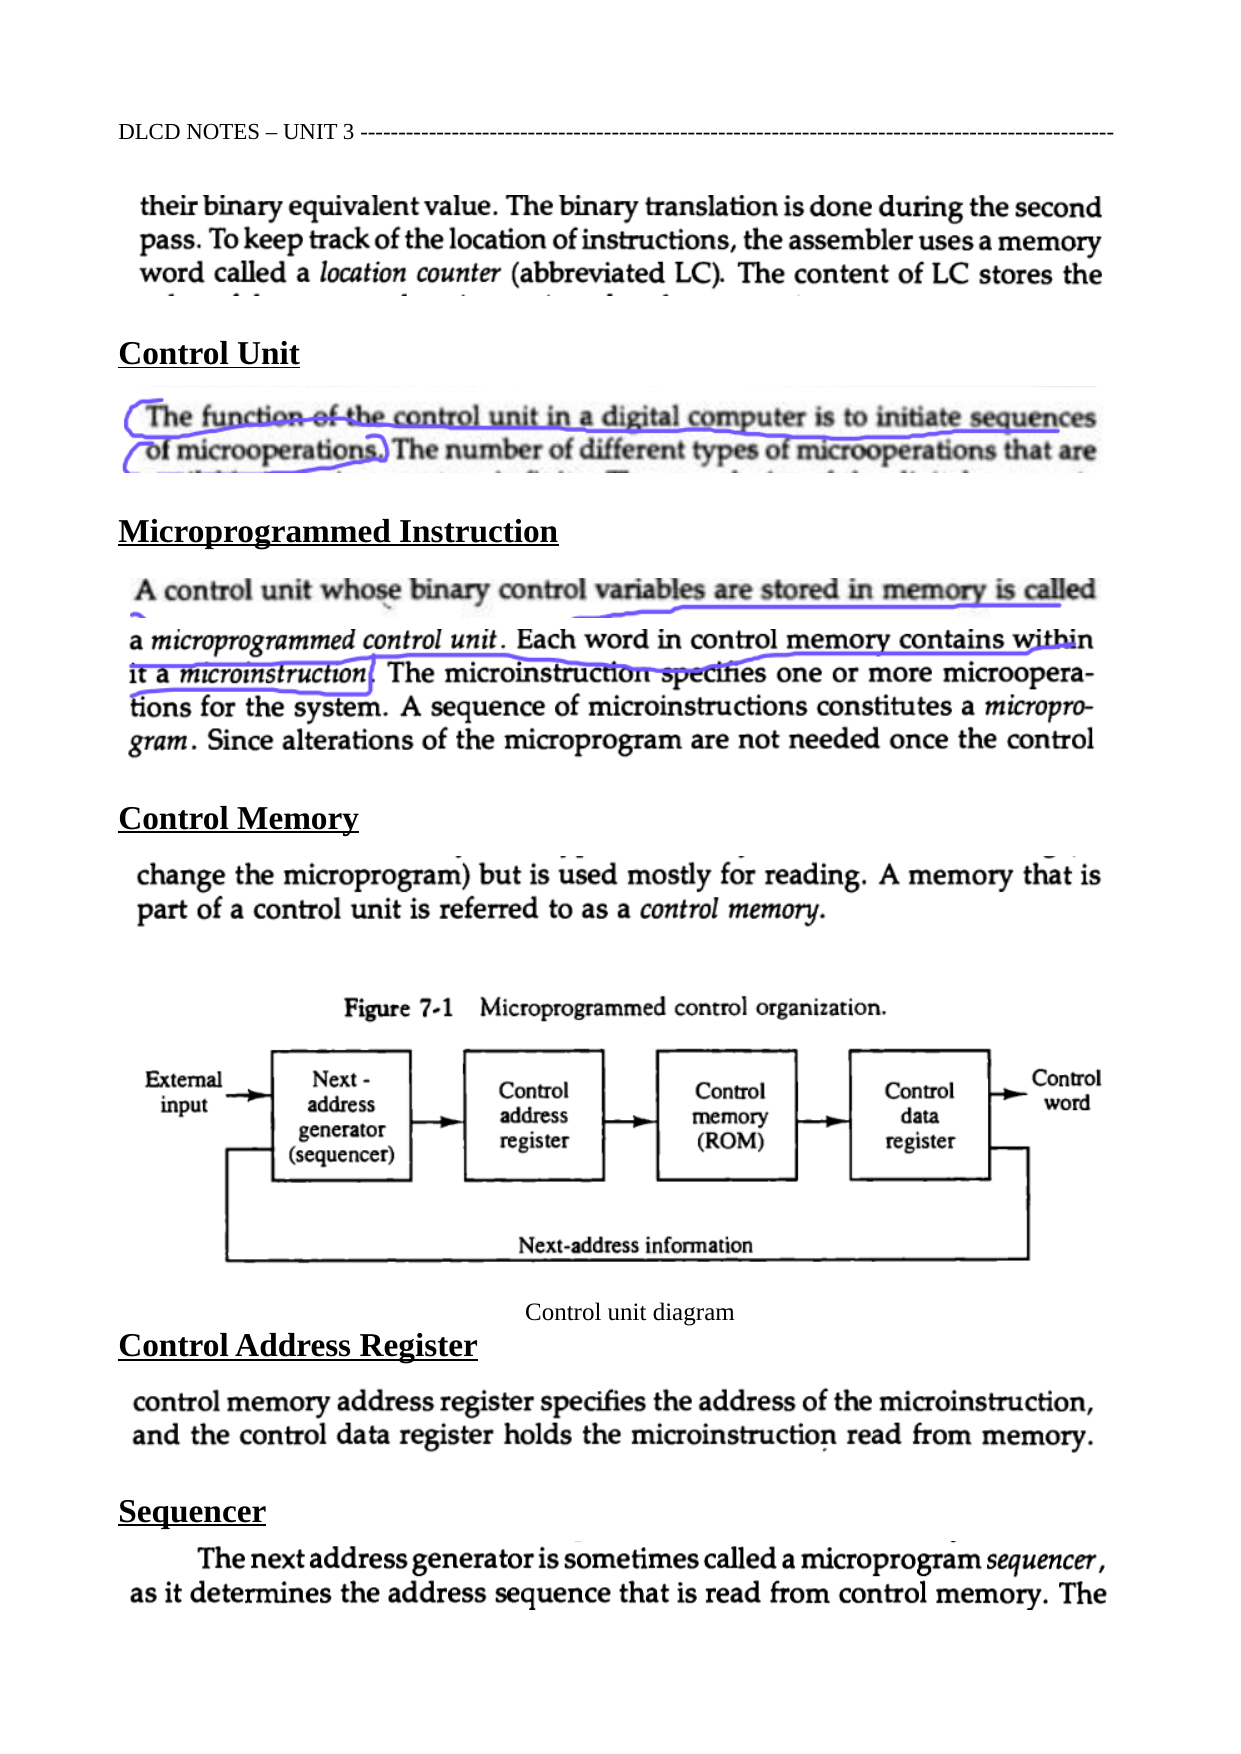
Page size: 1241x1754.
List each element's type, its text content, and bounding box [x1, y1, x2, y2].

text Control unit diagram [118, 966, 1122, 1326]
picture [114, 1541, 1119, 1610]
text Sequencer [118, 1491, 1122, 1529]
text Control Unit [118, 333, 1122, 372]
text Control Address Register [118, 1326, 1122, 1364]
picture [122, 629, 1096, 760]
picture [118, 386, 1123, 473]
text Microprogrammed Instruction [118, 511, 1122, 550]
picture [123, 965, 1117, 1297]
picture [130, 578, 1110, 618]
picture [129, 856, 1111, 928]
picture [133, 195, 1107, 296]
picture [128, 1380, 1112, 1453]
text Control Memory [118, 798, 1122, 836]
